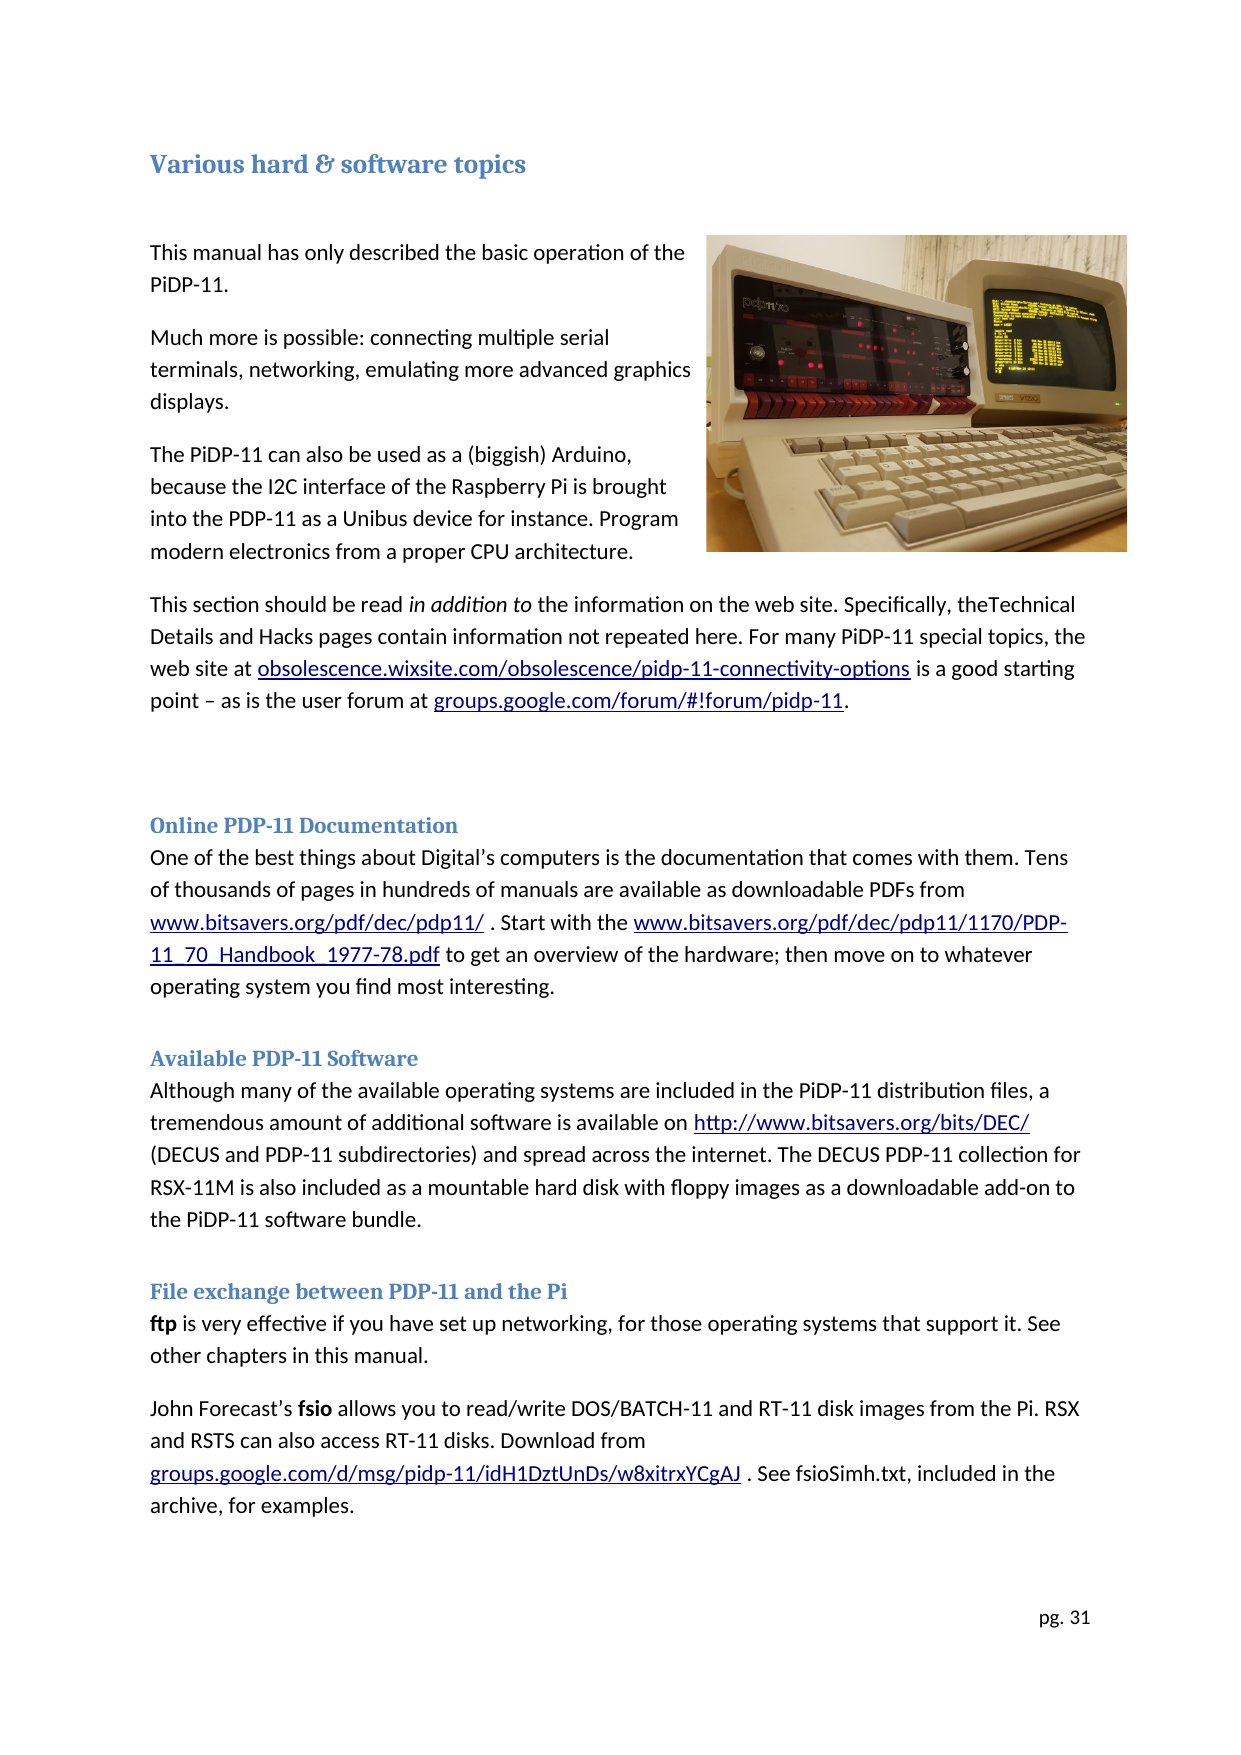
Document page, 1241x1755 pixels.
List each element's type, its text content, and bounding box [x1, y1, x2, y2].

subtitle Various hard & software topics [150, 149, 1090, 180]
text Although many of the available operating systems are included in the PiDP-11 distribution files, a tremendous amount of additional software is available on http://www.bitsavers.org/bits/DEC/ (DECUS and PDP-11 subdirectories) and spread across the internet. The DECUS PDP-11 collection for RSX-11M is also included as a mountable hard disk with floppy images as a downloadable add-on to the PiDP-11 software bundle. [150, 1076, 1090, 1233]
text The PiDP-11 can also be used as a (biggish) Arduino, because the I2C interface of the Raspberry Pi is brought into the PDP-11 as a Unibus device for instance. Program modern electronics from a proper CPU architecture. [150, 440, 1090, 565]
text This section should be read in addition to the information on the web site. Specifically, theTechnical Details and Hacks pages contain information not repeated here. For many PiDP-11 special topics, the web site at obsolescence.wixsite.com/obsolescence/pidp-11-connectivity-options is a good starting point – as is the user forum at groups.google.com/forum/#!forum/pidp-11. [150, 590, 1090, 714]
text John Forecast’s fsio allows you to read/write DOS/BATCH-11 and RT-11 disk images from the Pi. RSX and RSTS can also access RT-11 disks. Download from groups.google.com/d/msg/pidp-11/idH1DztUnDs/w8xitrxYCgAJ . See fsioSimh.txt, included in the archive, for examples. [150, 1394, 1090, 1519]
text Much more is possible: connecting multiple serial terminals, networking, emulating more advanced graphics displays. [150, 323, 706, 415]
text One of the best things about Digital’s computers is the documentation that comes with them. Tens of thousands of pages in hundreds of manuals are available as downloadable PDFs from www.bitsavers.org/pdf/dec/pdp11/ . Start with the www.bitsavers.org/pdf/dec/pdp11/1170/PDP-11_70_Handbook_1977-78.pdf to get an overview of the hardware; then move on to whatever operating system you find most interesting. [150, 843, 1090, 1000]
subtitle File exchange between PDP-11 and the Pi [150, 1279, 1090, 1305]
text This manual has only described the basic operation of the PiDP-11. [150, 238, 706, 298]
subtitle Online PDP-11 Documentation [150, 813, 1090, 839]
text ftp is very effective if you have set up networking, for those operating systems that support it. See other chapters in this manual. [150, 1309, 1090, 1369]
subtitle Available PDP-11 Software [150, 1046, 1090, 1072]
